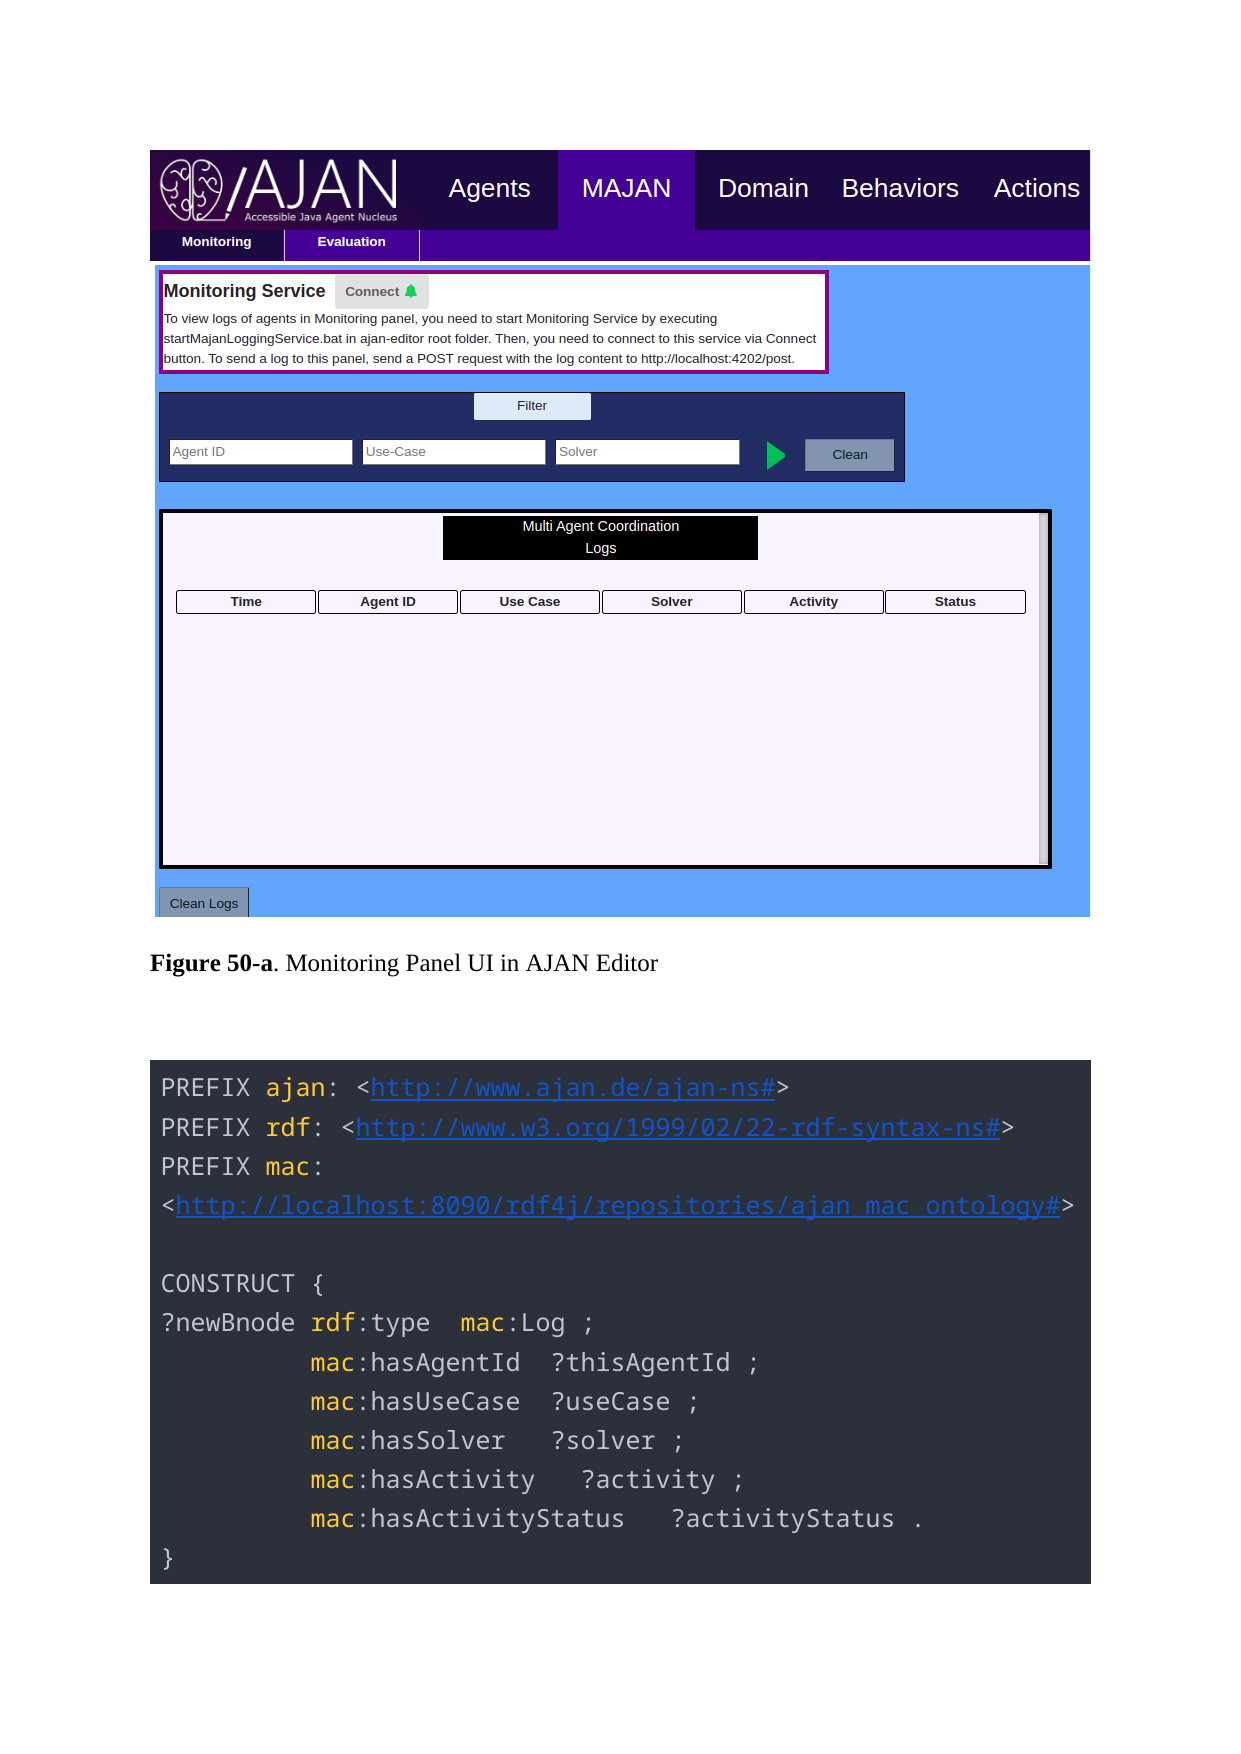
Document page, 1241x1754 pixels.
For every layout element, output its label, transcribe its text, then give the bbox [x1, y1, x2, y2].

table_header PREFIX ajan: <http://www.ajan.de/ajan-ns#> PREFIX rdf: <http://www.w3.org/1999/02/22-rdf-syntax-ns#> PREFIX mac: <http://localhost:8090/rdf4j/repositories/ajan_mac_ontology#> CONSTRUCT { ?newBnode rdf:type mac:Log ; mac:hasAgentId ?thisAgentId ; mac:hasUseCase ?useCase ; mac:hasSolver ?solver ; mac:hasActivity ?activity ; mac:hasActivityStatus ?activityStatus . } [150, 1060, 1091, 1584]
picture [150, 150, 1091, 917]
text Figure 50-a. Monitoring Panel UI in AJAN Editor [150, 948, 1090, 977]
